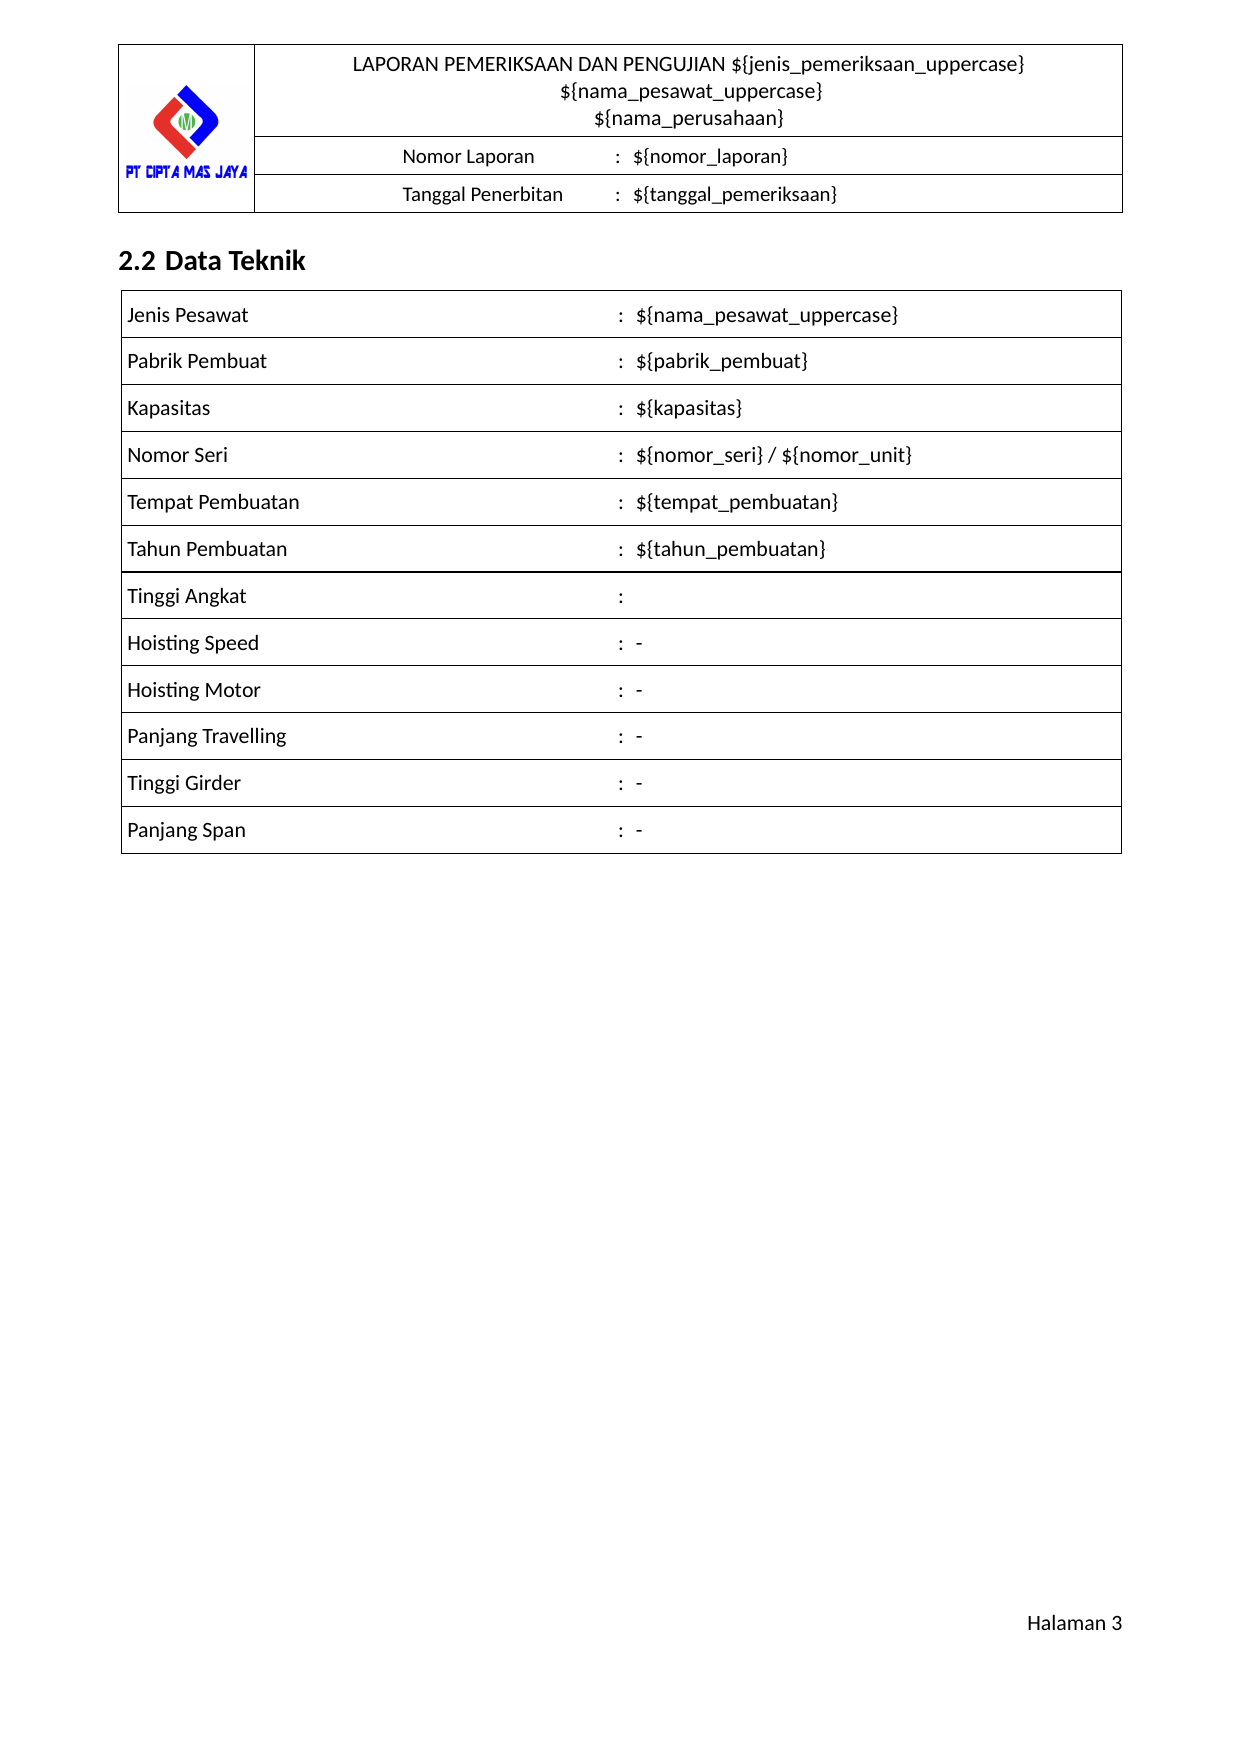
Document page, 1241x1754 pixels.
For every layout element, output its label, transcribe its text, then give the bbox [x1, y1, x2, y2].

table_cell : [611, 526, 630, 571]
table_cell Hoisting Motor [122, 666, 611, 712]
table_cell - [630, 619, 1121, 665]
table_header : [611, 291, 630, 337]
picture [124, 85, 249, 183]
table_cell : [611, 807, 630, 853]
table_cell Hoisting Speed [122, 619, 611, 665]
table_header [121, 907, 1121, 954]
table_cell : [611, 666, 630, 712]
table_cell : [611, 432, 630, 478]
table_header Jenis Pesawat [122, 291, 611, 337]
table_cell Tahun Pembuatan [122, 526, 611, 571]
table_cell : [611, 573, 630, 618]
table_cell ${kapasitas} [630, 385, 1121, 431]
table_cell - [630, 760, 1121, 806]
table_cell : [611, 385, 630, 431]
table_cell Nomor Seri [122, 432, 611, 478]
table_header ${nama_pesawat_uppercase} [630, 291, 1121, 337]
table_cell - [630, 713, 1121, 759]
table_cell - [630, 666, 1121, 712]
table_cell Tinggi Girder [122, 760, 611, 806]
table_cell : [611, 479, 630, 524]
table_cell ${tempat_pembuatan} [630, 479, 1121, 524]
table_cell ${nomor_seri} / ${nomor_unit} [630, 432, 1121, 478]
table_cell ${pabrik_pembuat} [630, 338, 1121, 384]
subtitle 2.2 Data Teknik [118, 242, 1122, 278]
table_cell Panjang Span [122, 807, 611, 853]
table_cell [630, 573, 1121, 618]
table_cell ${tahun_pembuatan} [630, 526, 1121, 571]
table_cell : [611, 760, 630, 806]
table_cell : [611, 713, 630, 759]
table_cell Tempat Pembuatan [122, 479, 611, 524]
table_cell : [611, 619, 630, 665]
table_cell - [630, 807, 1121, 853]
table_cell Tinggi Angkat [122, 573, 611, 618]
table_cell Pabrik Pembuat [122, 338, 611, 384]
table_cell Kapasitas [122, 385, 611, 431]
table_cell : [611, 338, 630, 384]
table_cell Panjang Travelling [122, 713, 611, 759]
